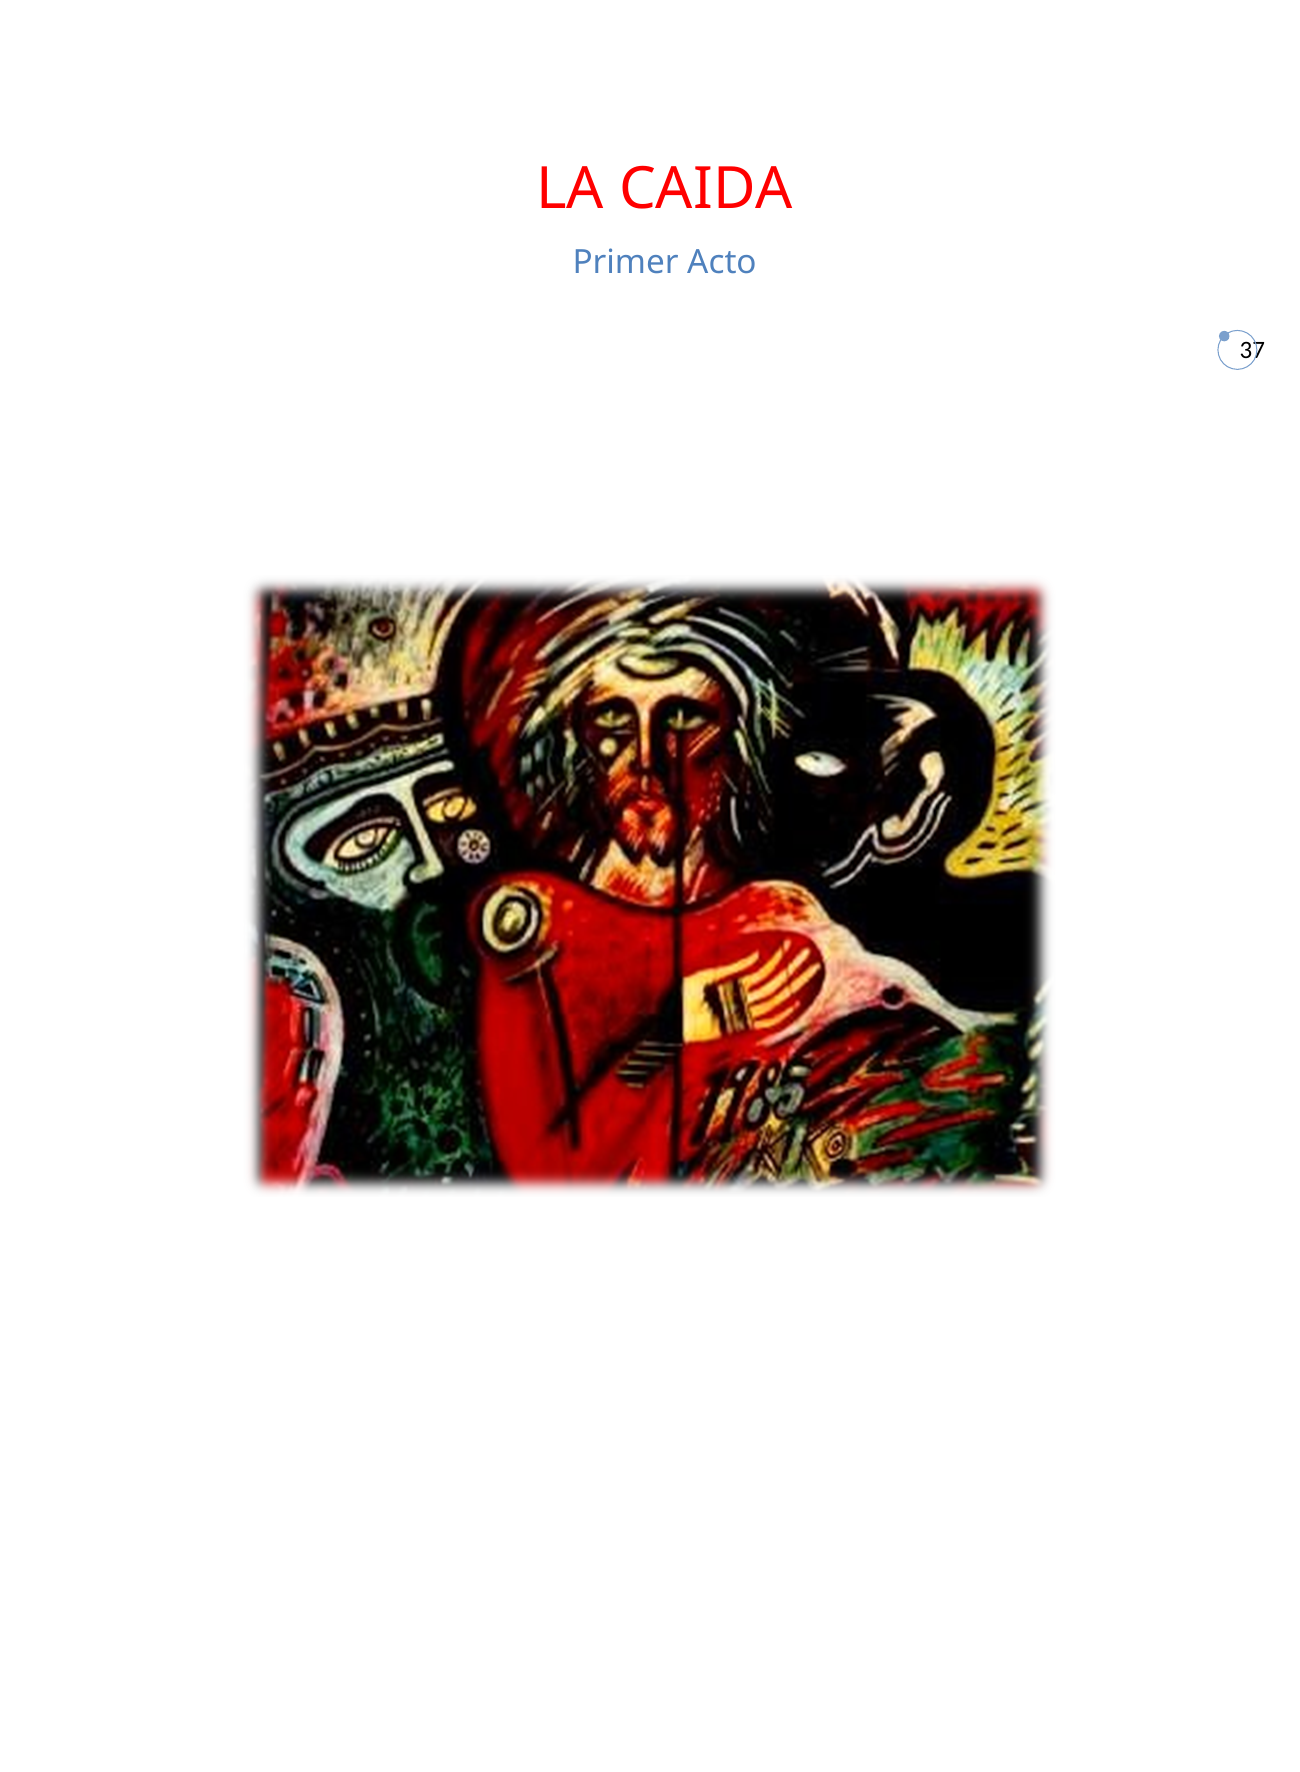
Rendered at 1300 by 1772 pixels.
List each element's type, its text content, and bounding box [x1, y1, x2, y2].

picture [243, 575, 1056, 1197]
text LA CAIDA [104, 146, 1224, 226]
text Primer Acto [104, 237, 1224, 283]
